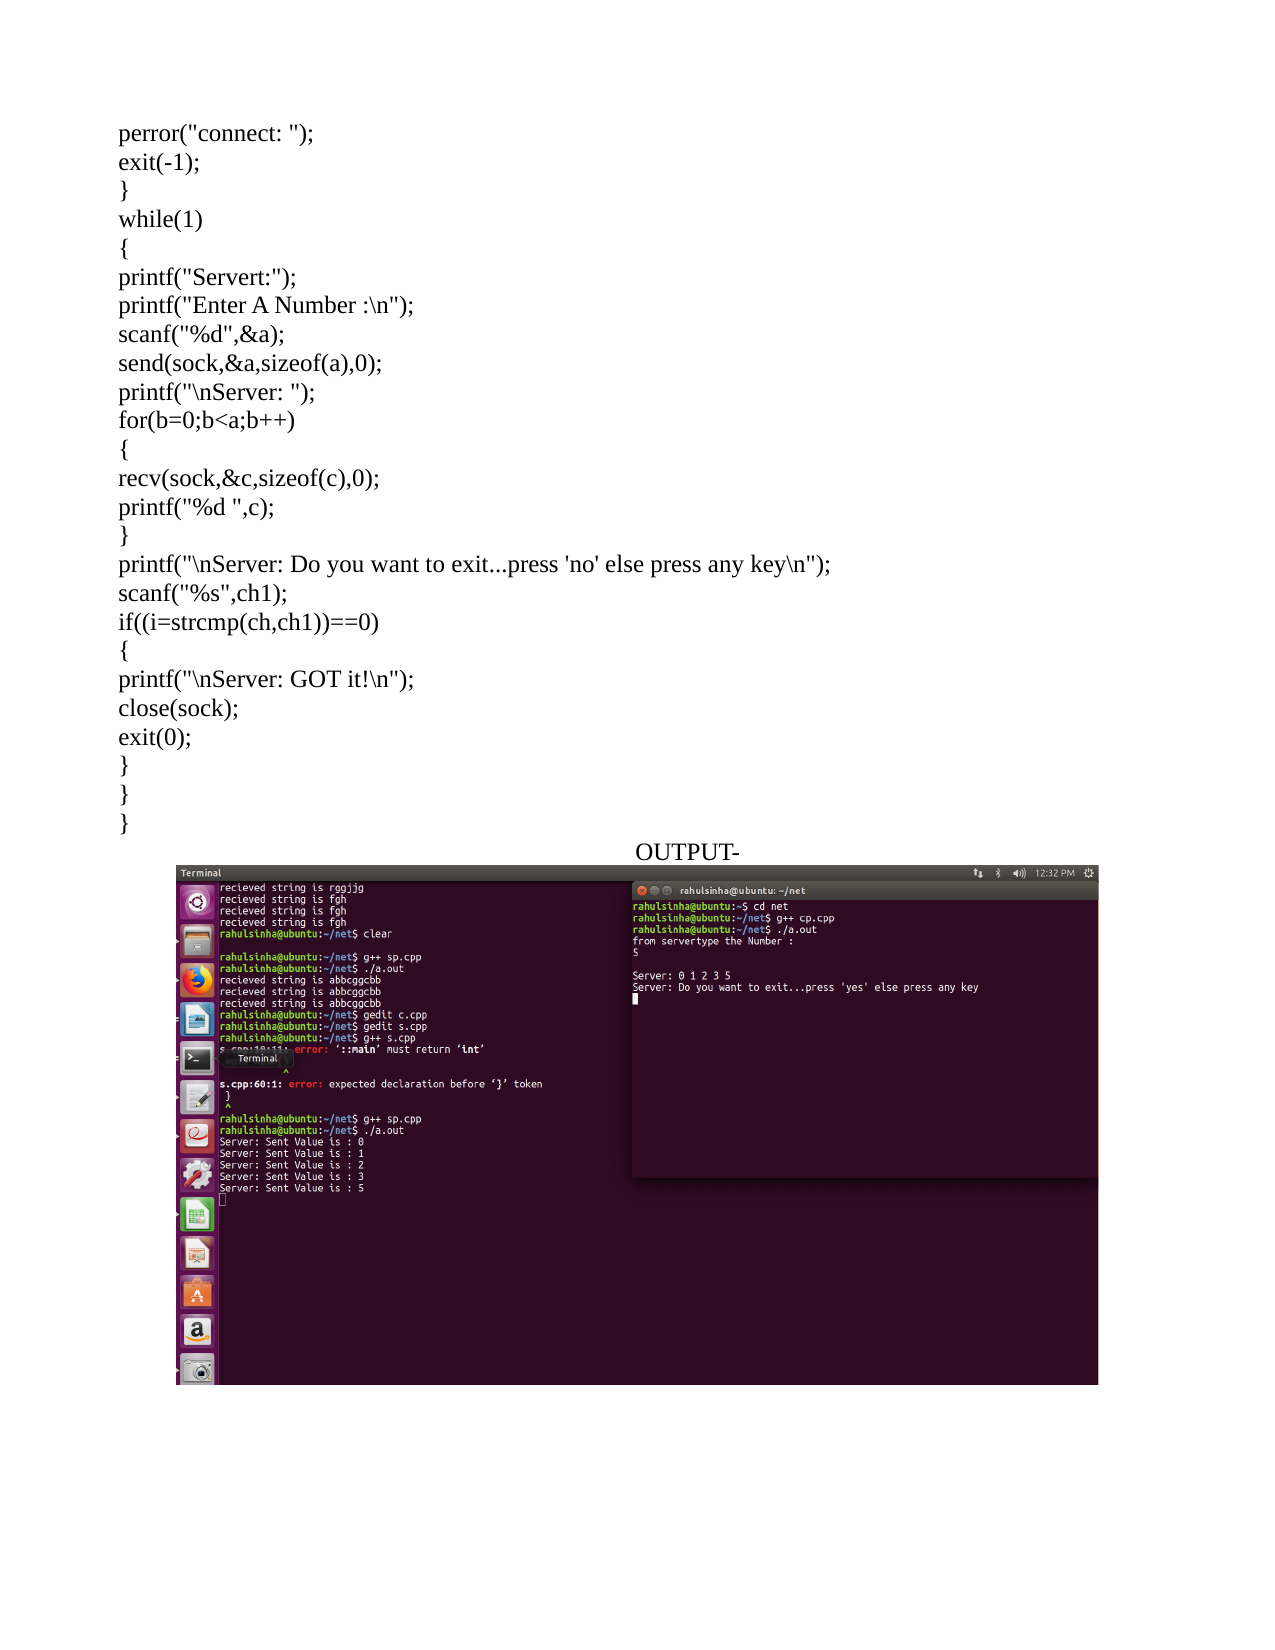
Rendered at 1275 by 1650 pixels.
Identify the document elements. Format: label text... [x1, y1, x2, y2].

text } [118, 779, 1157, 808]
text close(sock); [118, 693, 1157, 722]
text perror("connect: "); [118, 118, 1157, 147]
text if((i=strcmp(ch,ch1))==0) [118, 607, 1157, 636]
text printf("\nServer: GOT it!\n"); [118, 664, 1157, 693]
text recv(sock,&c,sizeof(c),0); [118, 463, 1157, 492]
text printf("\nServer: "); [118, 377, 1157, 406]
text { [118, 434, 1157, 463]
text for(b=0;b<a;b++) [118, 406, 1157, 434]
text while(1) [118, 204, 1157, 233]
text printf("Enter A Number :\n"); [118, 291, 1157, 319]
text printf("Servert:"); [118, 262, 1157, 291]
text } [118, 176, 1157, 204]
picture [176, 865, 1099, 1385]
text scanf("%s",ch1); [118, 578, 1157, 607]
text exit(-1); [118, 147, 1157, 176]
text OUTPUT- [118, 837, 1157, 866]
text send(sock,&a,sizeof(a),0); [118, 348, 1157, 377]
text } [118, 751, 1157, 779]
text printf("\nServer: Do you want to exit...press 'no' else press any key\n"); [118, 549, 1157, 578]
text } [118, 808, 1157, 837]
text { [118, 636, 1157, 664]
text printf("%d ",c); [118, 492, 1157, 521]
text } [118, 521, 1157, 549]
text { [118, 233, 1157, 262]
text scanf("%d",&a); [118, 319, 1157, 348]
text exit(0); [118, 722, 1157, 751]
